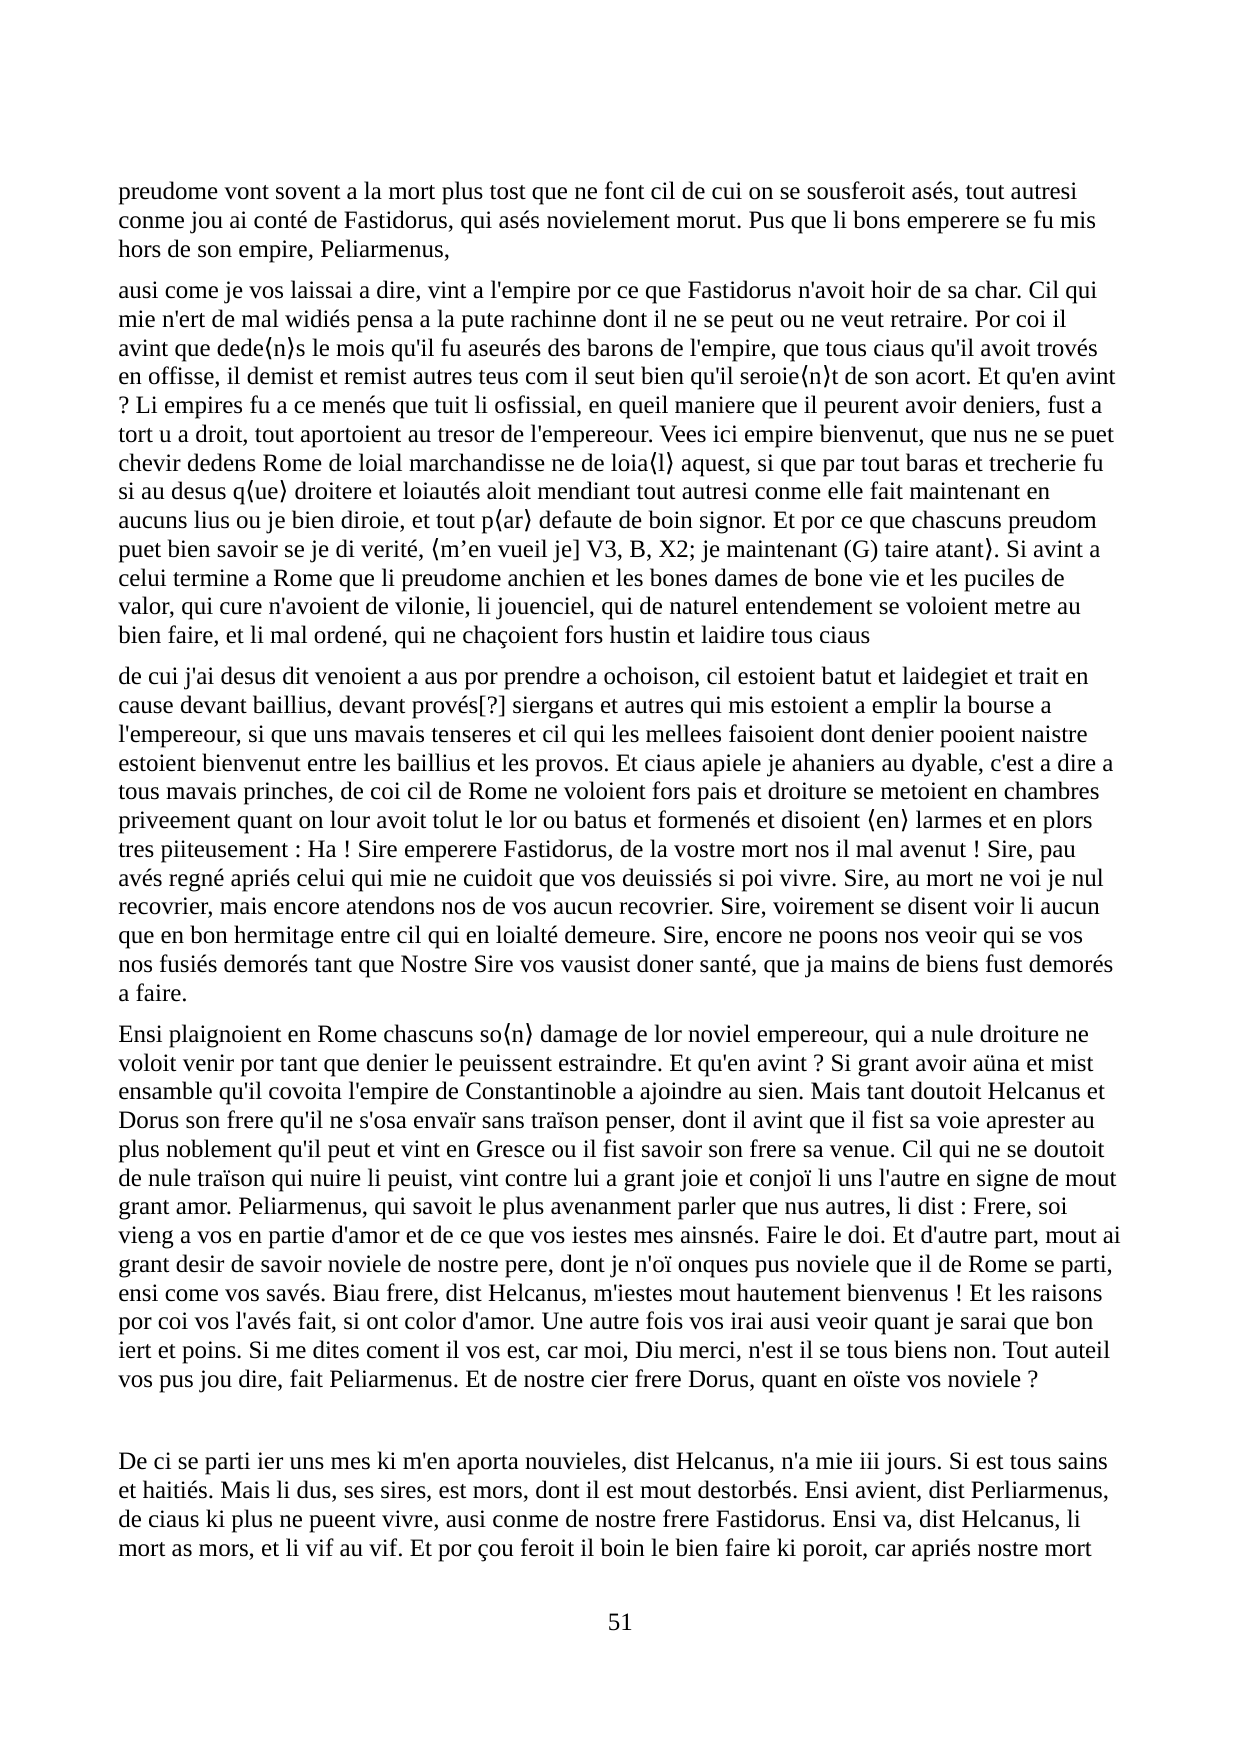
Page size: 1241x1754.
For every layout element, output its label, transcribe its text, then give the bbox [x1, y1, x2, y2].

text Ensi plaignoient en Rome chascuns so⟨n⟩ damage de lor noviel empereour, qui a nule droiture ne voloit venir por tant que denier le peuissent estraindre. Et qu'en avint ? Si grant avoir aüna et mist ensamble qu'il covoita l'empire de Constantinoble a ajoindre au sien. Mais tant doutoit Helcanus et Dorus son frere qu'il ne s'osa envaïr sans traïson penser, dont il avint que il fist sa voie aprester au plus noblement qu'il peut et vint en Gresce ou il fist savoir son frere sa venue. Cil qui ne se doutoit de nule traïson qui nuire li peuist, vint contre lui a grant joie et conjoï li uns l'autre en signe de mout grant amor. Peliarmenus, qui savoit le plus avenanment parler que nus autres, li dist : Frere, soi vieng a vos en partie d'amor et de ce que vos iestes mes ainsnés. Faire le doi. Et d'autre part, mout ai grant desir de savoir noviele de nostre pere, dont je n'oï onques pus noviele que il de Rome se parti, ensi come vos savés. Biau frere, dist Helcanus, m'iestes mout hautement bienvenus ! Et les raisons por coi vos l'avés fait, si ont color d'amor. Une autre fois vos irai ausi veoir quant je sarai que bon iert et poins. Si me dites coment il vos est, car moi, Diu merci, n'est il se tous biens non. Tout auteil vos pus jou dire, fait Peliarmenus. Et de nostre cier frere Dorus, quant en oïste vos noviele ? [118, 805, 1122, 1179]
text de cui j'ai desus dit venoient a aus por prendre a ochoison, cil estoient batut et laidegiet et trait en cause devant baillius, devant provés[?] siergans et autres qui mis estoient a emplir la bourse a l'empereour, si que uns mavais tenseres et cil qui les mellees faisoient dont denier pooient naistre estoient bienvenut entre les baillius et les provos. Et ciaus apiele je ahaniers au dyable, c'est a dire a tous mavais prinches, de coi cil de Rome ne voloient fors pais et droiture se metoient en chambres priveement quant on lour avoit tolut le lor ou batus et formenés et disoient ⟨en⟩ larmes et en plors tres piiteusement : Ha ! Sire emperere Fastidorus, de la vostre mort nos il mal avenut ! Sire, pau avés regné apriés celui qui mie ne cuidoit que vos deuissiés si poi vivre. Sire, au mort ne voi je nul recovrier, mais encore atendons nos de vos aucun recovrier. Sire, voirement se disent voir li aucun que en bon hermitage entre cil qui en loialté demeure. Sire, encore ne poons nos veoir qui se vos nos fusiés demorés tant que Nostre Sire vos vausist doner santé, que ja mains de biens fust demorés a faire. [118, 448, 1122, 793]
text De ci se parti ier uns mes ki m'en aporta nouvieles, dist Helcanus, n'a mie iii jours. Si est tous sains et haitiés. Mais li dus, ses sires, est mors, dont il est mout destorbés. Ensi avient, dist Perliarmenus, de ciaus ki plus ne pueent vivre, ausi conme de nostre frere Fastidorus. Ensi va, dist Helcanus, li mort as mors, et li vif au vif. Et por çou feroit il boin le bien faire ki poroit, car apriés nostre mort trouverons nous ki pau de bien fera pour nous. Et por ce que je pau ai encore eu d'espasse de vous a respondre de monsignour nostre pere, vos puis jou dire que iiii mesages ai jou envoiié par toutes les iiii parties dou monde pour savoir et enquerre de lui, mais onques puis n'en oï nouviele. Tout autresi ai jou fait, dist Peliarmenus. Mais jou n'en oï nule espiere. Et de Celidum nostre frere, dist Helcanus, en oïstes vos puis nule cose ? Ciertes, dist il, n'ai jou. Que vous iroie ore jou faisant un lonc conte de chosse u il n'aroit deduit a l'escouter ne pourfit a la matere porlonger ? Helcanus conjoï son frere et le pourmena de liu en liu, et il fu si soutius que il s'avisa que Peliarmenus n'estoit venus por nul avancement de lui en son enpire. Et nonpourquant, n'en degna il onques samblant faire. Et li traitres si seut si couviertement parler de çou qu'il veut que jamais ne s'en pierceust nus ki ne le seuist. [118, 1233, 1122, 1549]
text ausi come je vos laissai a dire, vint a l'empire por ce que Fastidorus n'avoit hoir de sa char. Cil qui mie n'ert de mal widiés pensa a la pute rachinne dont il ne se peut ou ne veut retraire. Por coi il avint que dede⟨n⟩s le mois qu'il fu aseurés des barons de l'empire, que tous ciaus qu'il avoit trovés en offisse, il demist et remist autres teus com il seut bien qu'il seroie⟨n⟩t de son acort. Et qu'en avint ? Li empires fu a ce menés que tuit li osfissial, en queil maniere que il peurent avoir deniers, fust a tort u a droit, tout aportoient au tresor de l'empereour. Vees ici empire bienvenut, que nus ne se puet chevir dedens Rome de loial marchandisse ne de loia⟨l⟩ aquest, si que par tout baras et trecherie fu si au desus q⟨ue⟩ droitere et loiautés aloit mendiant tout autresi conme elle fait maintenant en aucuns lius ou je bien diroie, et tout p⟨ar⟩ defaute de boin signor. Et por ce que chascuns preudom puet bien savoir se je di verité, ⟨m’en vueil je] V3, B, X2; je maintenant (G) taire atant⟩. Si avint a celui termine a Rome que li preudome anchien et les bones dames de bone vie et les puciles de valor, qui cure n'avoient de vilonie, li jouenciel, qui de naturel entendement se voloient metre au bien faire, et li mal ordené, qui ne chaçoient fors hustin et laidire tous ciaus [118, 176, 1122, 435]
